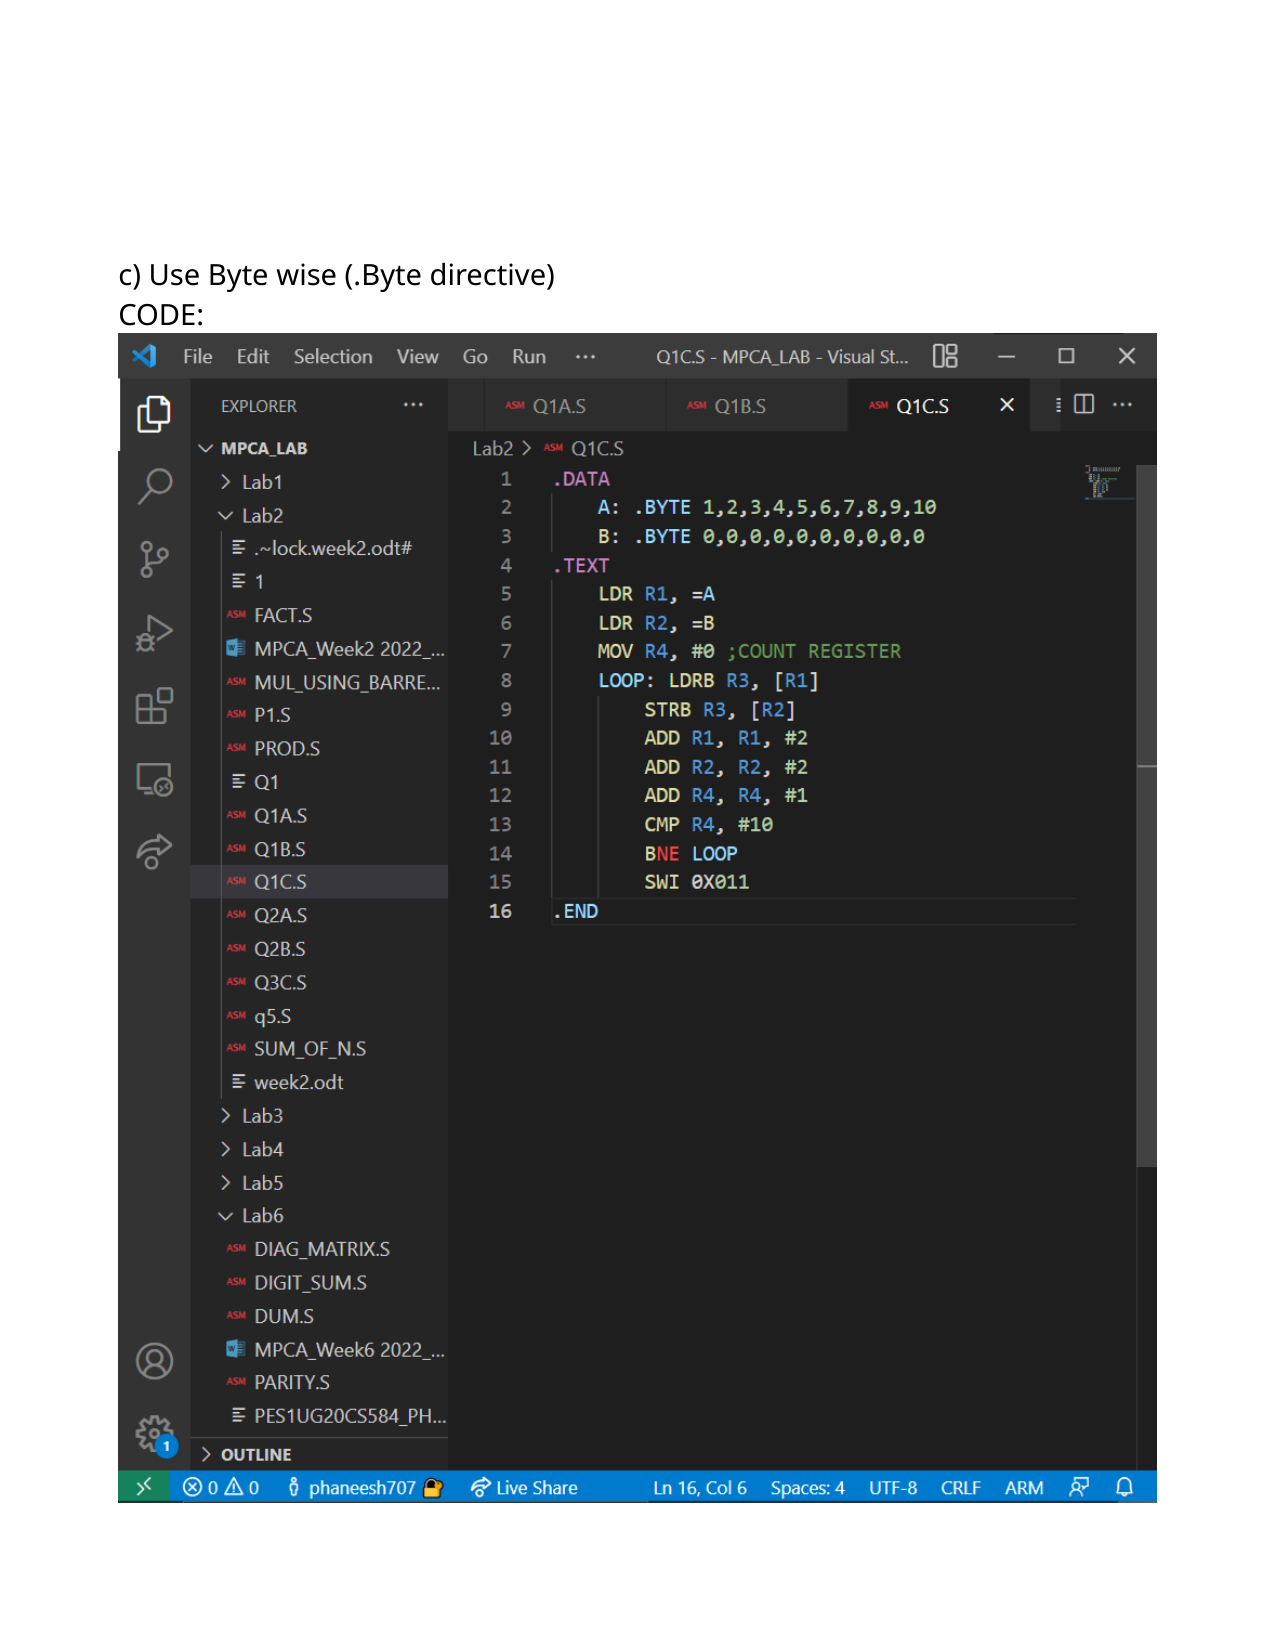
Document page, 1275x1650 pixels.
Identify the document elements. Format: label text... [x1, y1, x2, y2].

text CODE: [118, 294, 1157, 333]
text c) Use Byte wise (.Byte directive) [118, 254, 1157, 294]
picture [118, 333, 1157, 1503]
